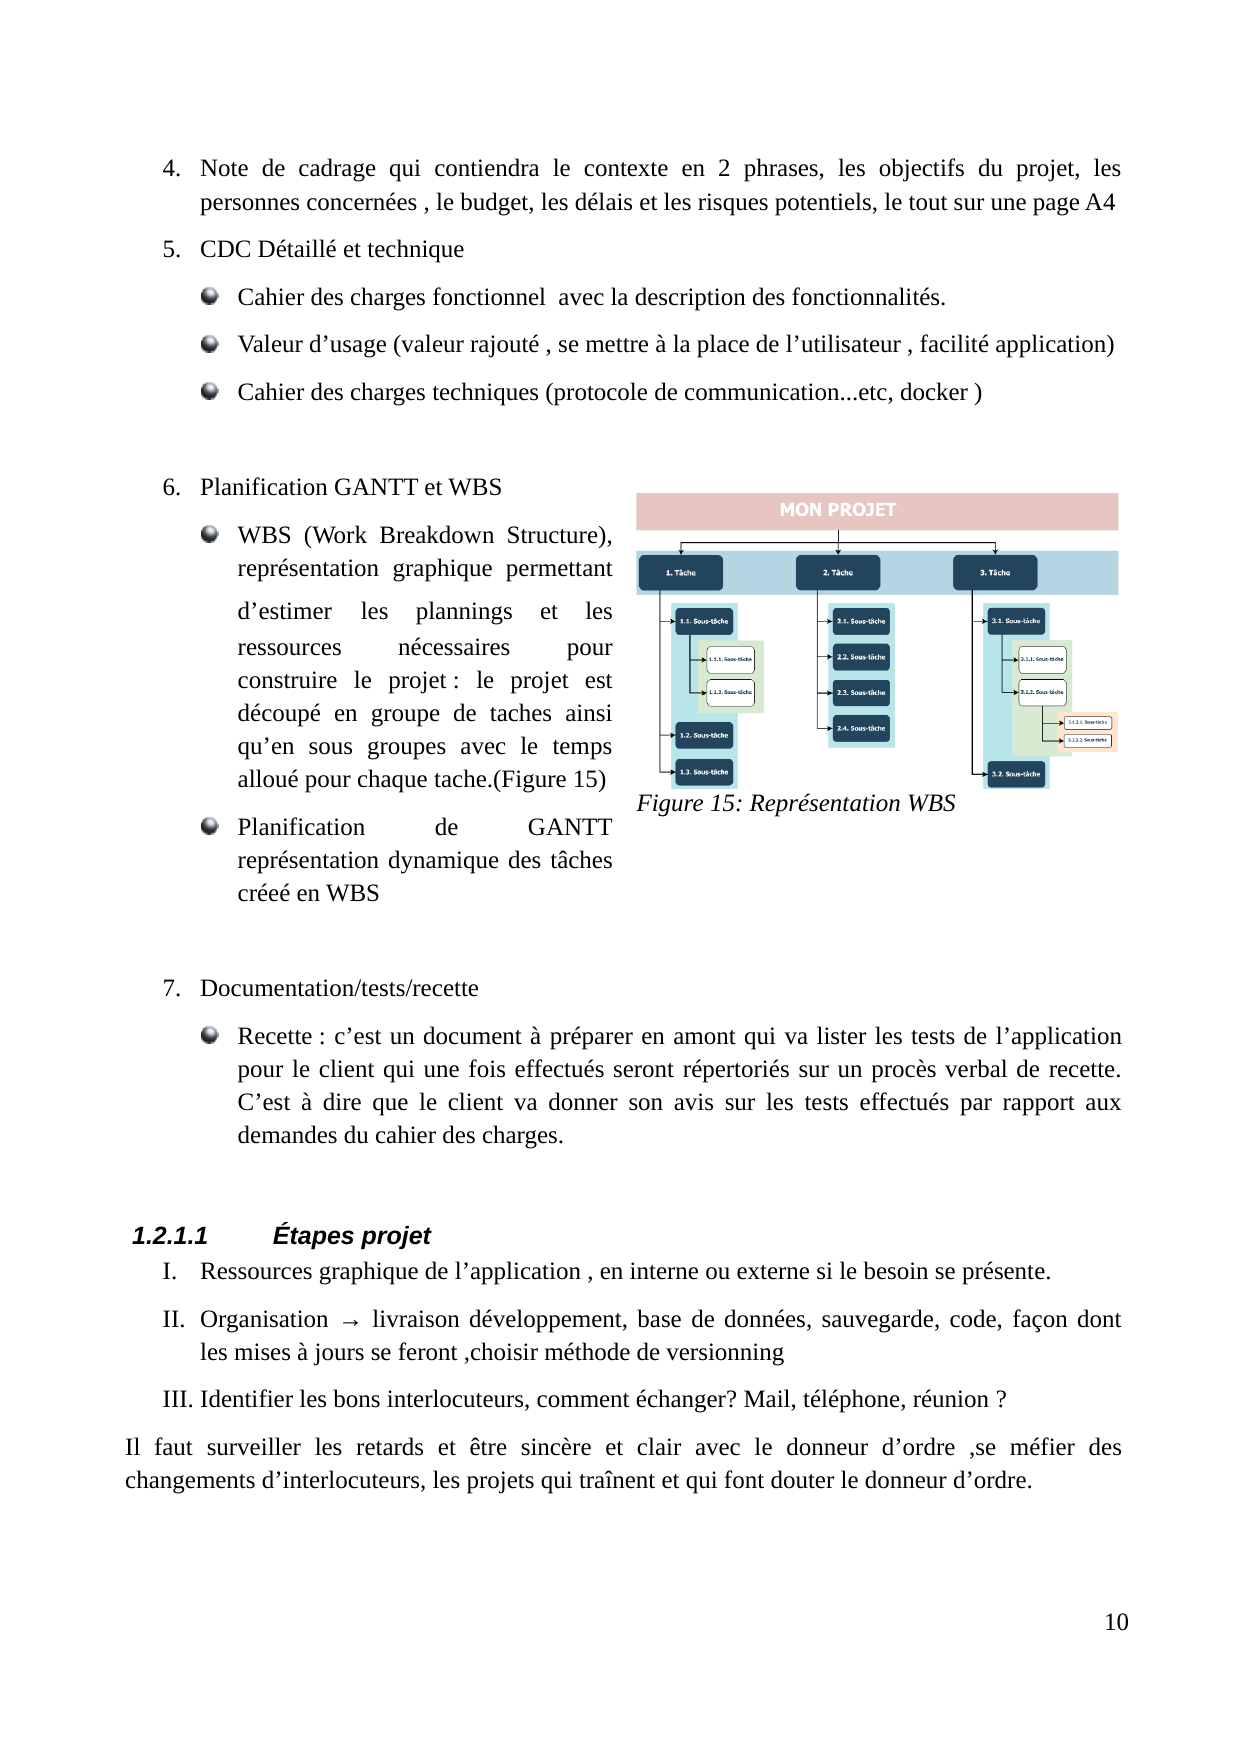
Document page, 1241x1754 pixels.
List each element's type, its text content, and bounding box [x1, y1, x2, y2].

list WBS (Work Breakdown Structure), représentation graphique permettant d’estimer les plannings et les ressources nécessaires pour construire le projet : le projet est découpé en groupe de taches ainsi qu’en sous groupes avec le temps alloué pour chaque tache.(Figure 15) [200, 520, 636, 793]
list Planification GANTT et WBS [162, 472, 1123, 501]
picture [201, 1026, 219, 1044]
picture [201, 287, 219, 305]
list Identifier les bons interlocuteurs, comment échanger? Mail, téléphone, réunion ? [162, 1384, 1123, 1413]
list Organisation → livraison développement, base de données, sauvegarde, code, façon dont les mises à jours se feront ,choisir méthode de versionning [162, 1304, 1123, 1366]
subtitle Étapes projet [125, 1221, 1123, 1250]
list Note de cadrage qui contiendra le contexte en 2 phrases, les objectifs du projet, les personnes concernées , le budget, les délais et les risques potentiels, le tout sur une page A4 [162, 153, 1123, 215]
list Documentation/tests/recette [162, 973, 1123, 1002]
list CDC Détaillé et technique [162, 234, 1123, 263]
picture [201, 382, 219, 400]
picture [201, 335, 219, 353]
list Valeur d’usage (valeur rajouté , se mettre à la place de l’utilisateur , facilité application) [200, 329, 1123, 358]
text Il faut surveiller les retards et être sincère et clair avec le donneur d’ordre ,se méfier des changements d’interlocuteurs, les projets qui traînent et qui font douter le donneur d’ordre. [125, 1432, 1123, 1494]
picture [636, 493, 1119, 789]
list Ressources graphique de l’application , en interne ou externe si le besoin se présente. [162, 1256, 1123, 1285]
list Recette : c’est un document à préparer en amont qui va lister les tests de l’application pour le client qui une fois effectués seront répertoriés sur un procès verbal de recette. C’est à dire que le client va donner son avis sur les tests effectués par rapport aux demandes du cahier des charges. [200, 1021, 1123, 1149]
list Figure 15: Représentation WBS [636, 789, 1118, 817]
picture [201, 817, 219, 835]
list Planification de GANTT représentation dynamique des tâches créeé en WBS [200, 812, 1123, 907]
list Cahier des charges fonctionnel avec la description des fonctionnalités. [200, 282, 1123, 311]
list Cahier des charges techniques (protocole de communication...etc, docker ) [200, 377, 1123, 406]
list [636, 817, 1118, 846]
picture [201, 525, 219, 543]
